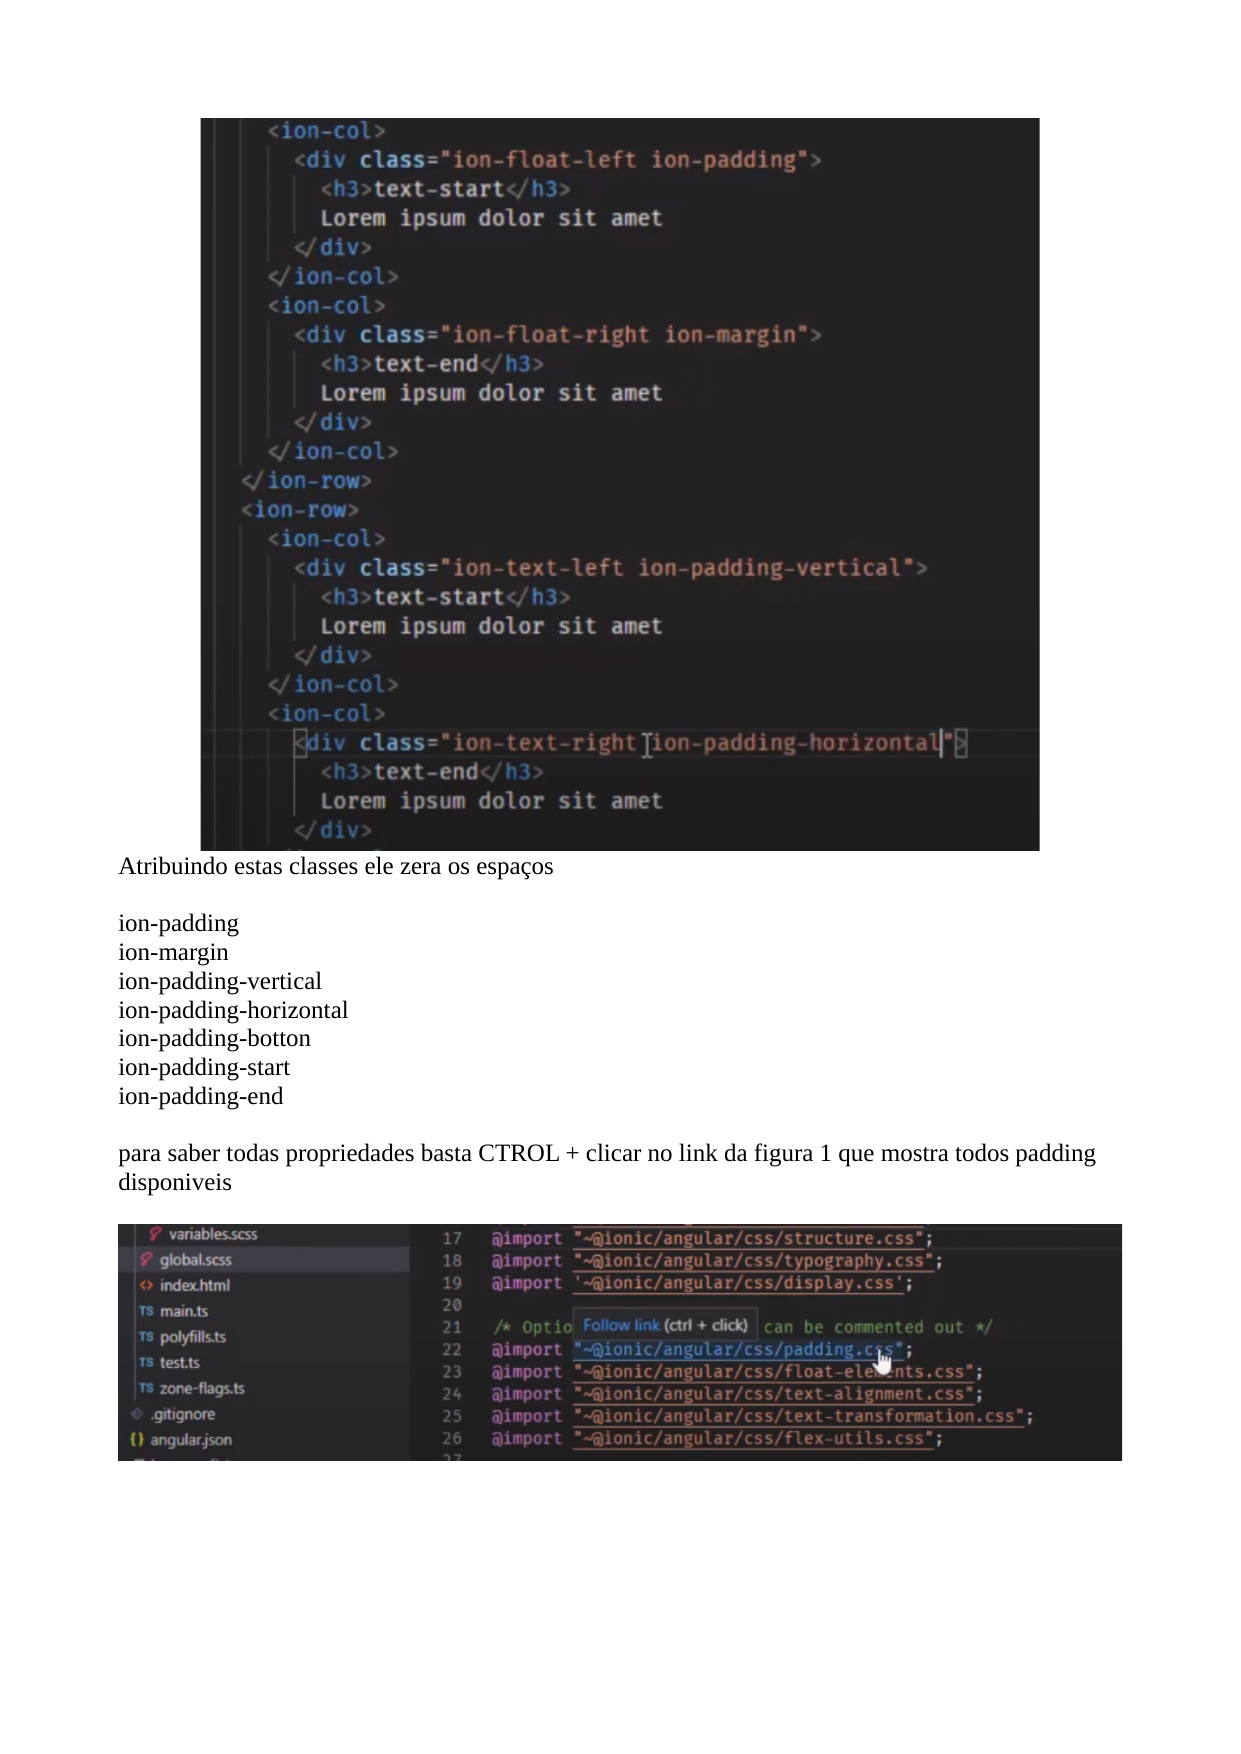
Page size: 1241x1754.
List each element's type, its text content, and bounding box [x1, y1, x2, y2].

text para saber todas propriedades basta CTROL + clicar no link da figura 1 que mostra todos padding disponiveis [118, 1138, 1122, 1196]
text ion-padding-vertical [118, 966, 1122, 995]
text ion-padding-horizontal [118, 995, 1122, 1023]
text ion-padding-botton [118, 1023, 1122, 1052]
text ion-padding [118, 908, 1122, 937]
picture [200, 118, 1040, 851]
text ion-padding-start [118, 1052, 1122, 1081]
picture [118, 1224, 1123, 1461]
text Atribuindo estas classes ele zera os espaços [118, 851, 1122, 880]
text ion-margin [118, 937, 1122, 966]
text ion-padding-end [118, 1081, 1122, 1110]
